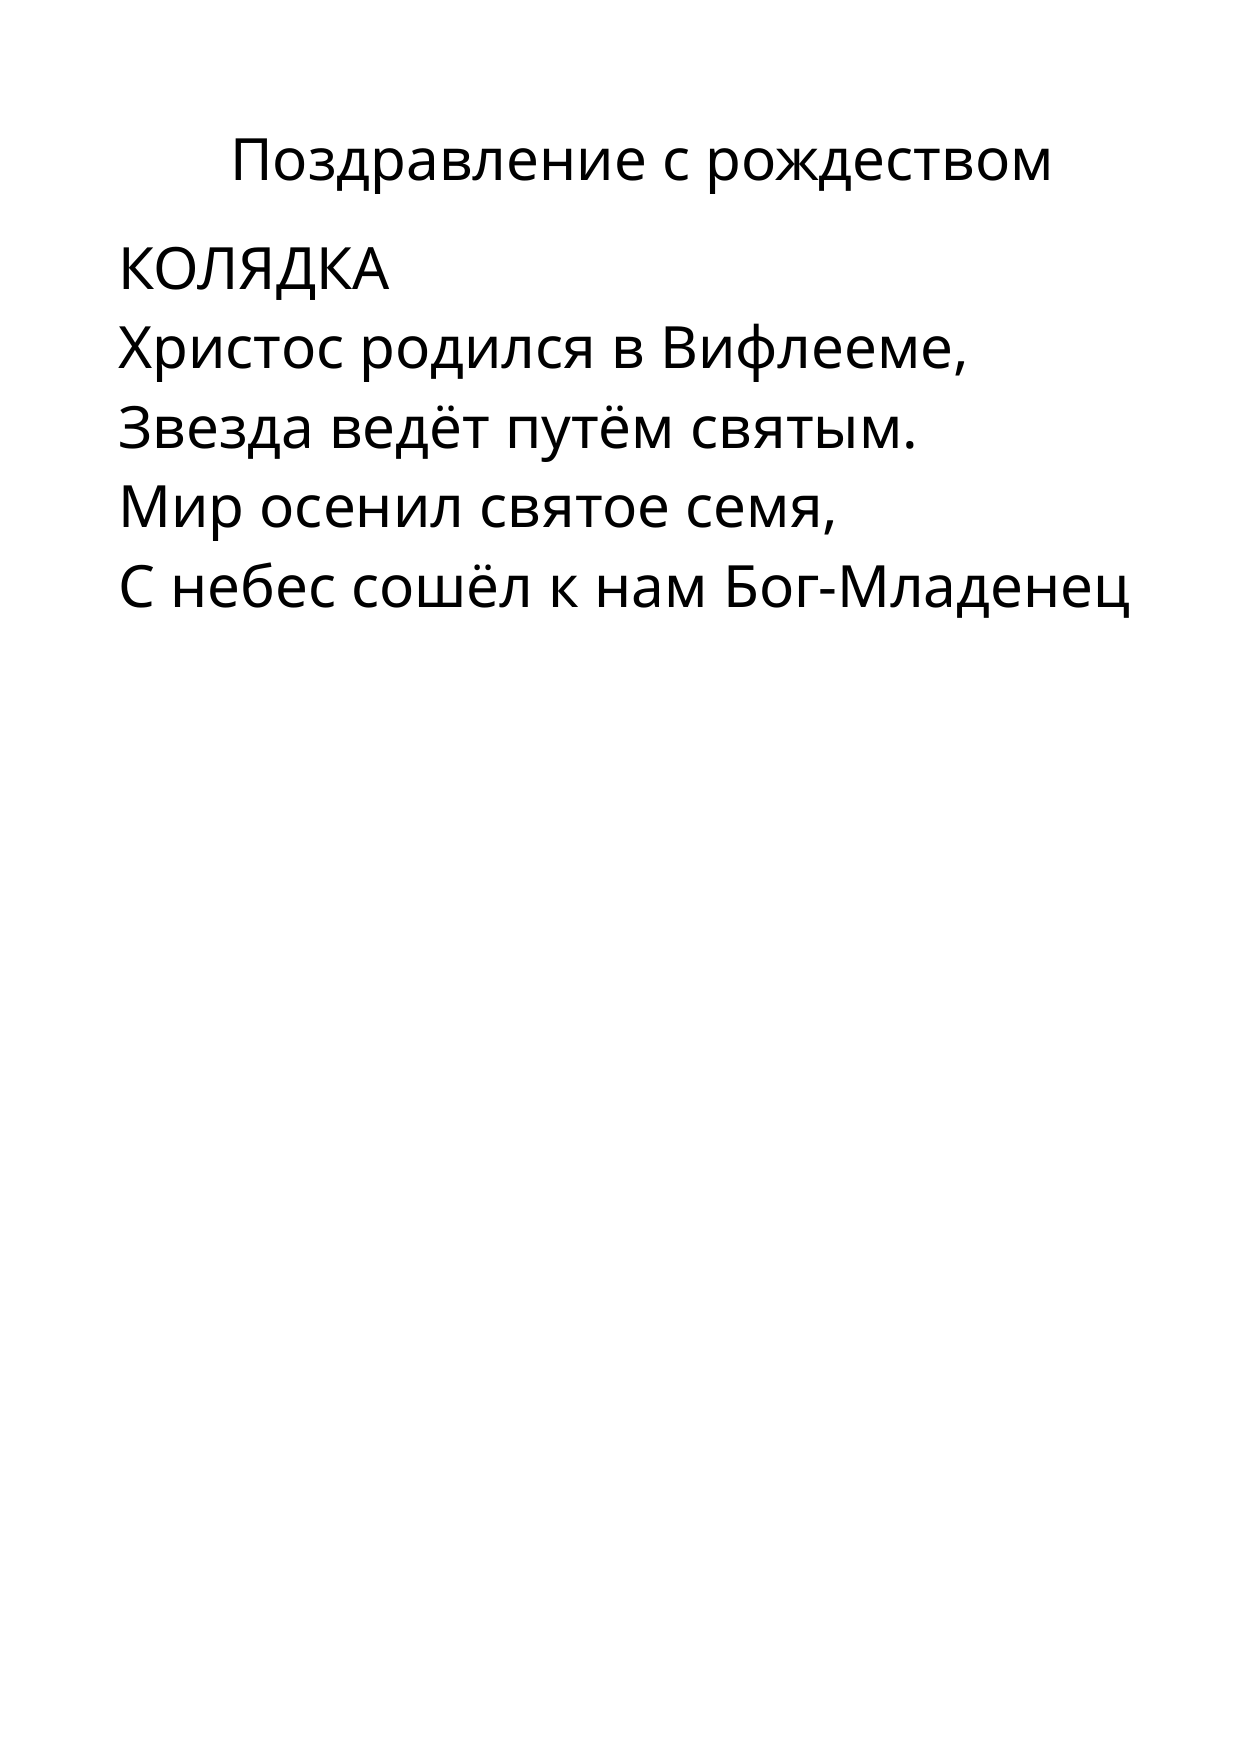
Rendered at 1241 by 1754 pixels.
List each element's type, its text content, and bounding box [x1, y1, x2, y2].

text Христос родился в Вифлееме, [118, 307, 1181, 386]
text Звезда ведёт путём святым. [118, 386, 1181, 466]
text Мир осенил святое семя, [118, 466, 1181, 545]
text С небес сошёл к нам Бог-Младенец [118, 545, 1181, 624]
text КОЛЯДКА [118, 227, 1181, 307]
